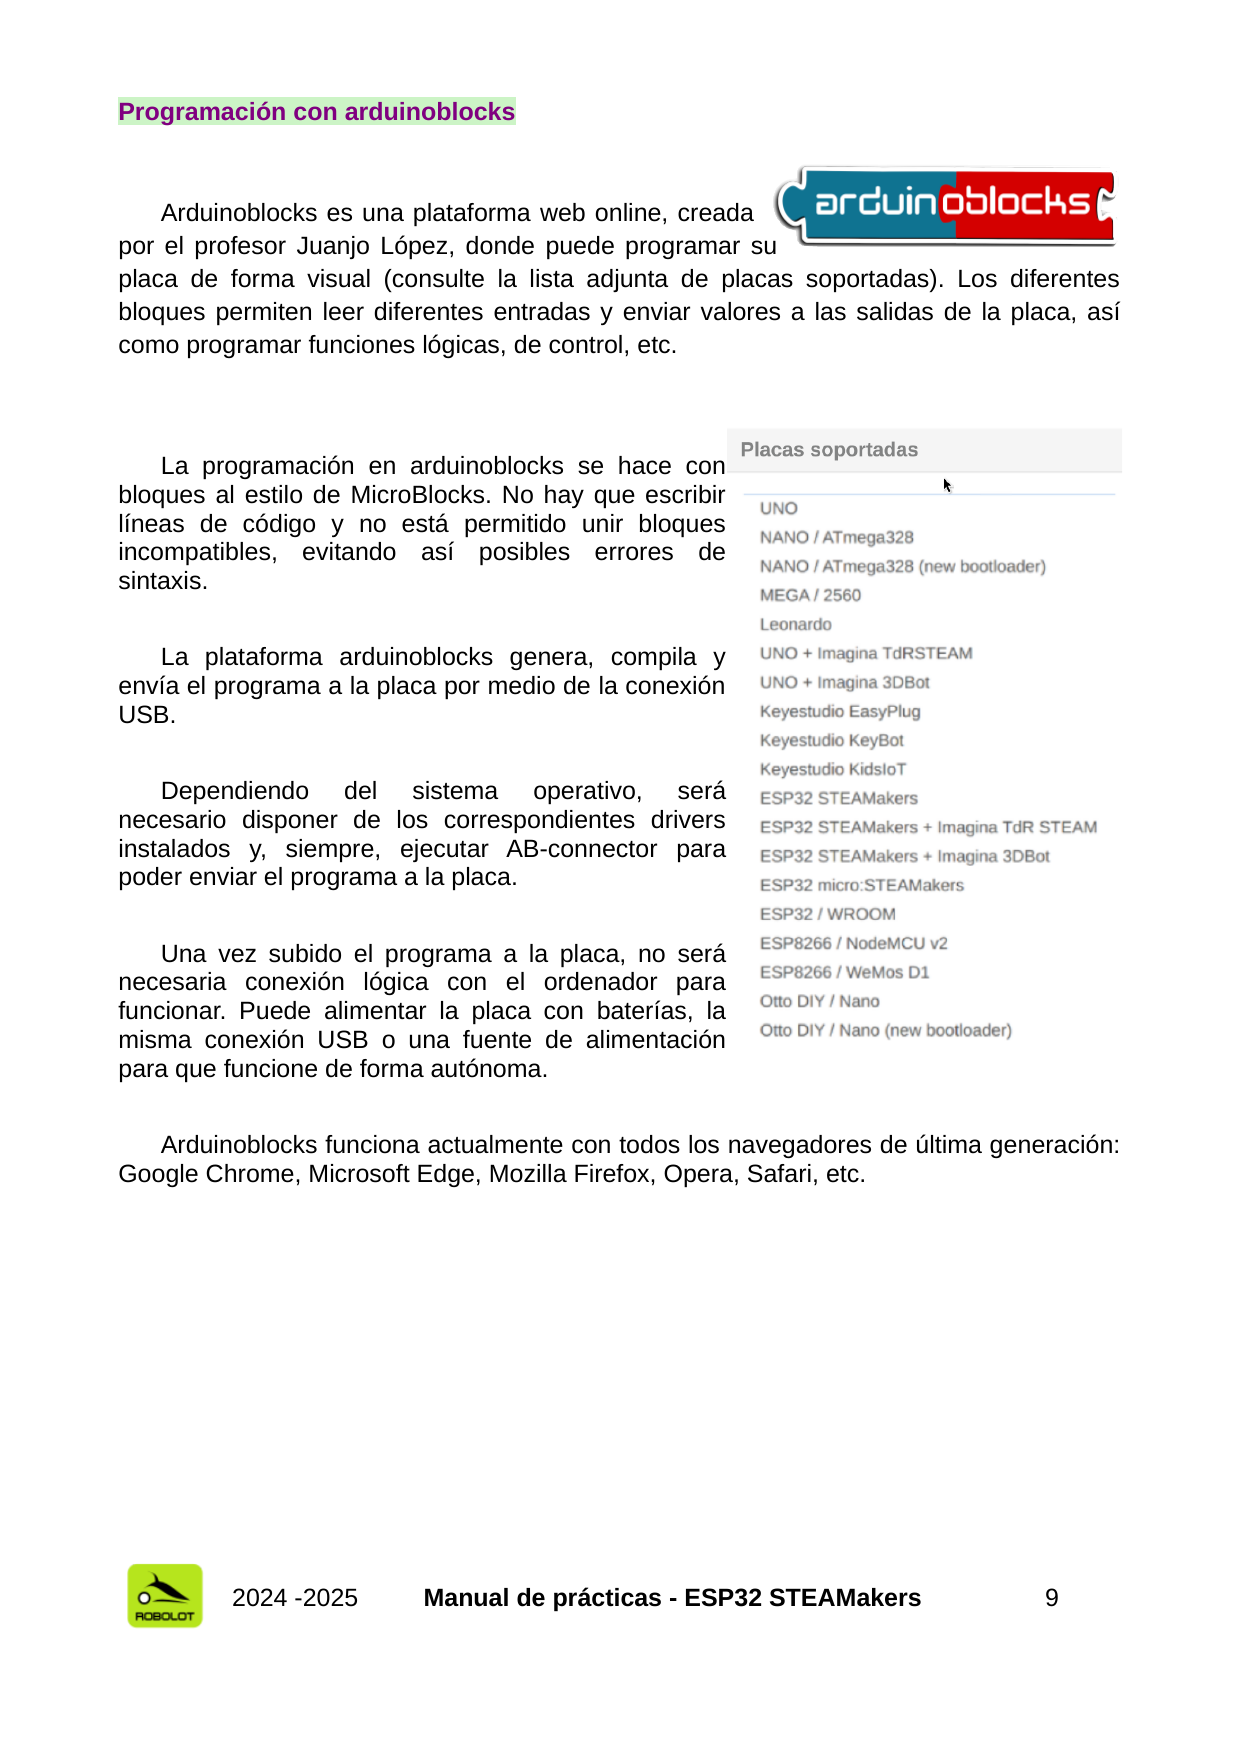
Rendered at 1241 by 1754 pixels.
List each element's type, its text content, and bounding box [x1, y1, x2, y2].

text Una vez subido el programa a la placa, no será necesaria conexión lógica con el ordenador para funcionar. Puede alimentar la placa con baterías, la misma conexión USB o una fuente de alimentación para que funcione de forma autónoma. [118, 939, 1122, 1082]
text Arduinoblocks funciona actualmente con todos los navegadores de última generación: Google Chrome, Microsoft Edge, Mozilla Firefox, Opera, Safari, etc. [118, 1130, 1122, 1187]
text La programación en arduinoblocks se hace con bloques al estilo de MicroBlocks. No hay que escribir líneas de código y no está permitido unir bloques incompatibles, evitando así posibles errores de sintaxis. [118, 451, 726, 595]
picture [726, 427, 1123, 1041]
text Dependiendo del sistema operativo, será necesario disponer de los correspondientes drivers instalados y, siempre, ejecutar AB-connector para poder enviar el programa a la placa. [118, 776, 726, 891]
picture [126, 1563, 205, 1631]
text La plataforma arduinoblocks genera, compila y envía el programa a la placa por medio de la conexión USB. [118, 642, 726, 729]
text Arduinoblocks es una plataforma web online, creada por el profesor Juanjo López, donde puede programar su placa de forma visual (consulte la lista adjunta de placas soportadas). Los diferentes bloques permiten leer diferentes entradas y enviar valores a las salidas de la placa, así como programar funciones lógicas, de control, etc. [118, 198, 1122, 359]
subtitle Programación con arduinoblocks [118, 97, 1122, 125]
picture [773, 164, 1119, 247]
